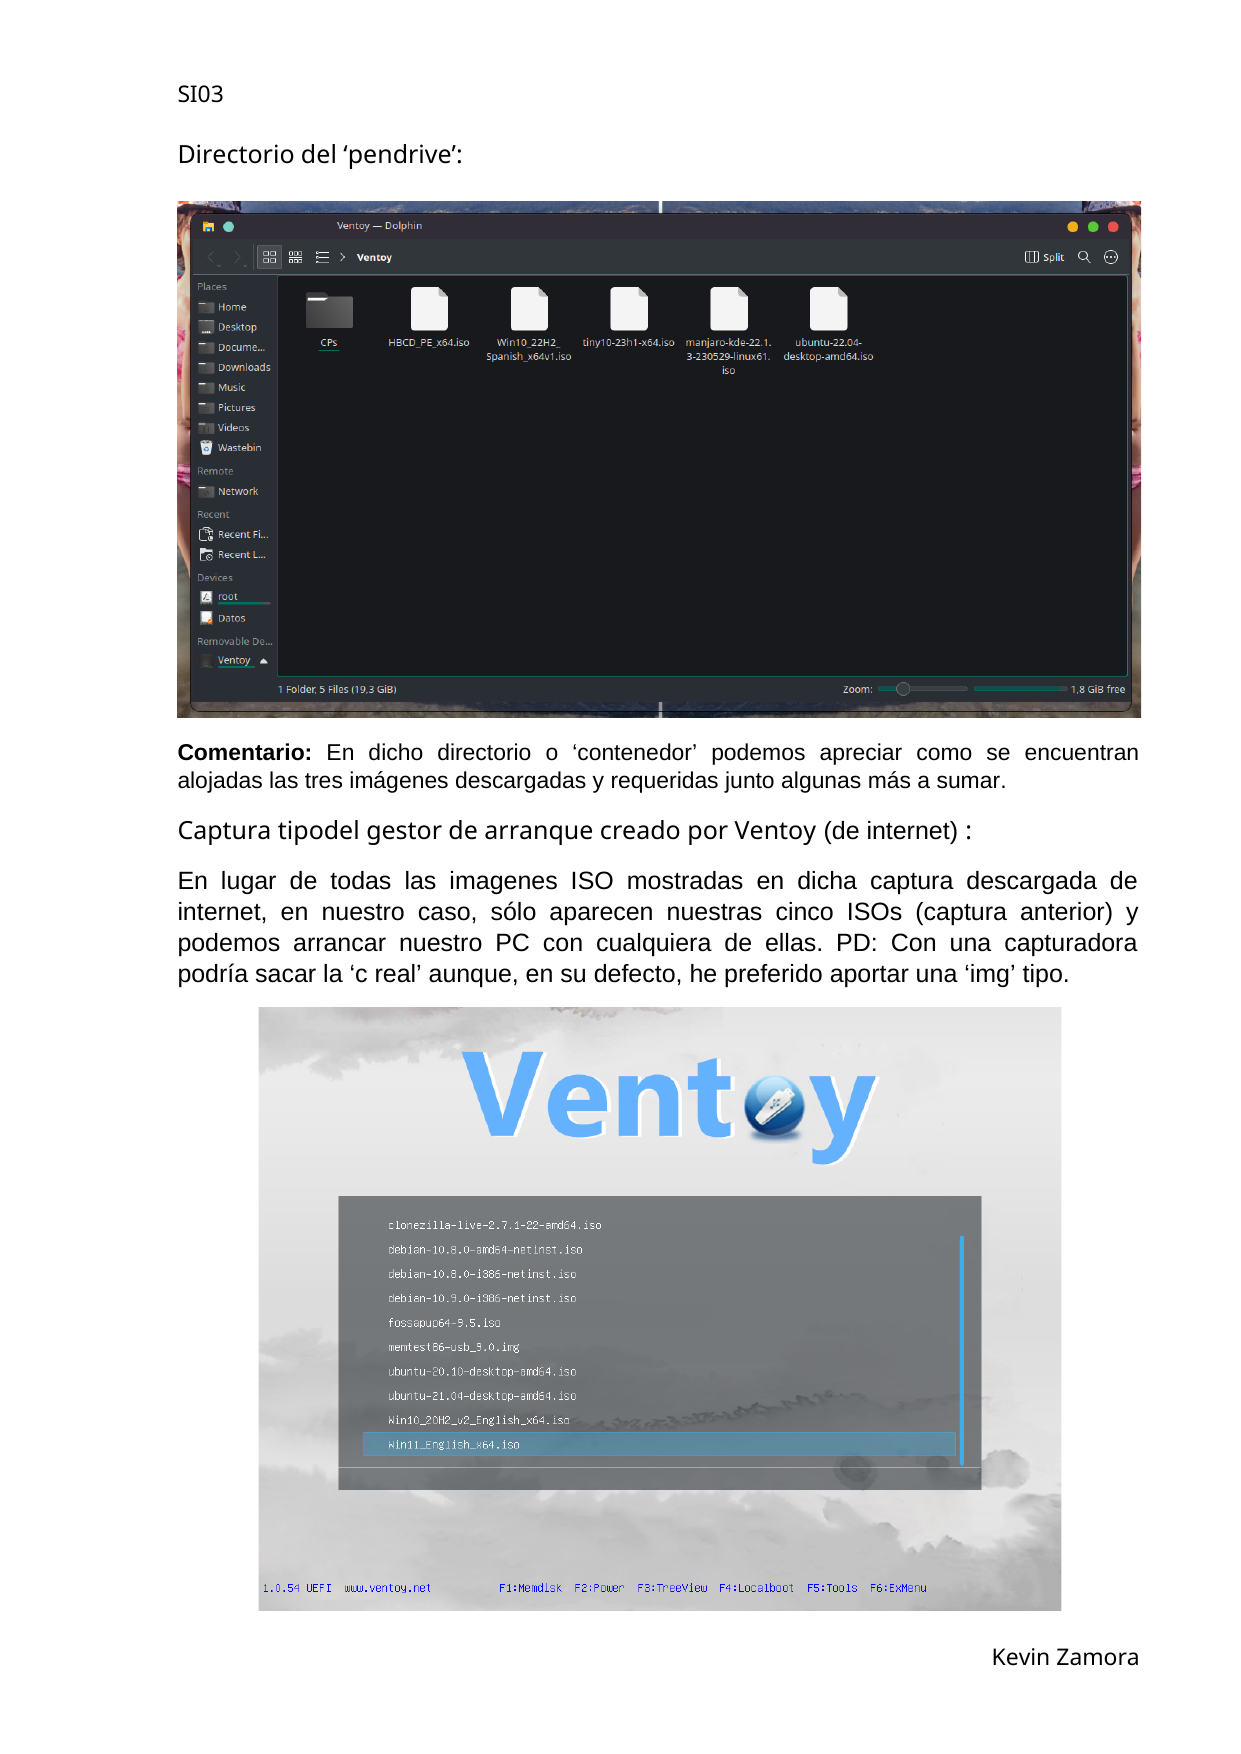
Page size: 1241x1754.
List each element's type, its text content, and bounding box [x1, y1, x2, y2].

text [177, 190, 1140, 201]
text Directorio del ‘pendrive’: [177, 137, 1140, 171]
picture [177, 201, 1142, 718]
text En lugar de todas las imagenes ISO mostradas en dicha captura descargada de internet, en nuestro caso, sólo aparecen nuestras cinco ISOs (captura anterior) y podemos arrancar nuestro PC con cualquiera de ellas. PD: Con una capturadora podría sacar la ‘c real’ aunque, en su defecto, he preferido aportar una ‘img’ tipo. [177, 866, 1140, 988]
text Comentario: En dicho directorio o ‘contenedor’ podemos apreciar como se encuentran alojadas las tres imágenes descargadas y requeridas junto algunas más a sumar. [177, 718, 1140, 793]
text Captura tipodel gestor de arranque creado por Ventoy (de internet) : [177, 812, 1140, 846]
picture [258, 1007, 1062, 1611]
